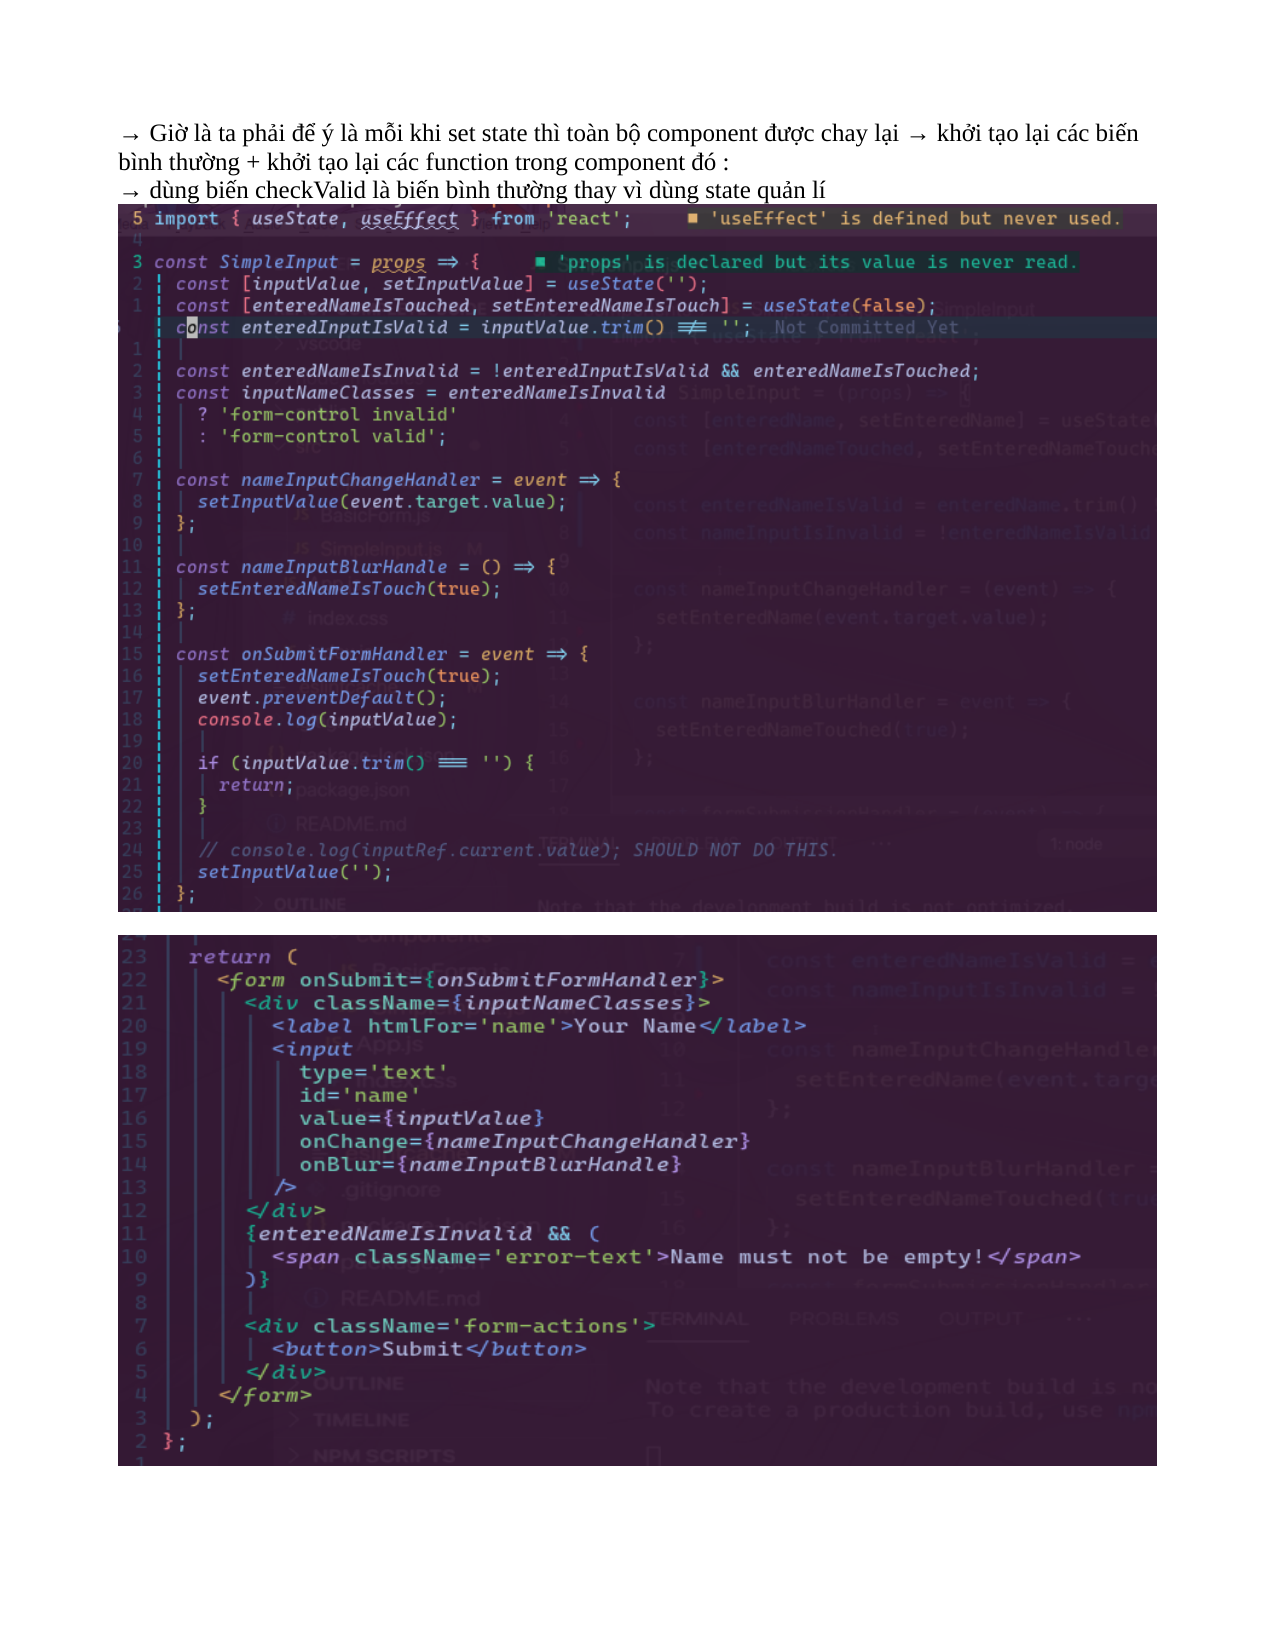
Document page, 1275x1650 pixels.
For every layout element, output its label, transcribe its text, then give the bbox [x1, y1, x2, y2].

picture [118, 935, 1157, 1466]
text → Giờ là ta phải để ý là mỗi khi set state thì toàn bộ component được chay lại → khởi tạo lại các biến bình thường + khởi tạo lại các function trong component đó : [118, 118, 1157, 176]
picture [118, 204, 1157, 912]
text → dùng biến checkValid là biến bình thường thay vì dùng state quản lí [118, 176, 1157, 204]
